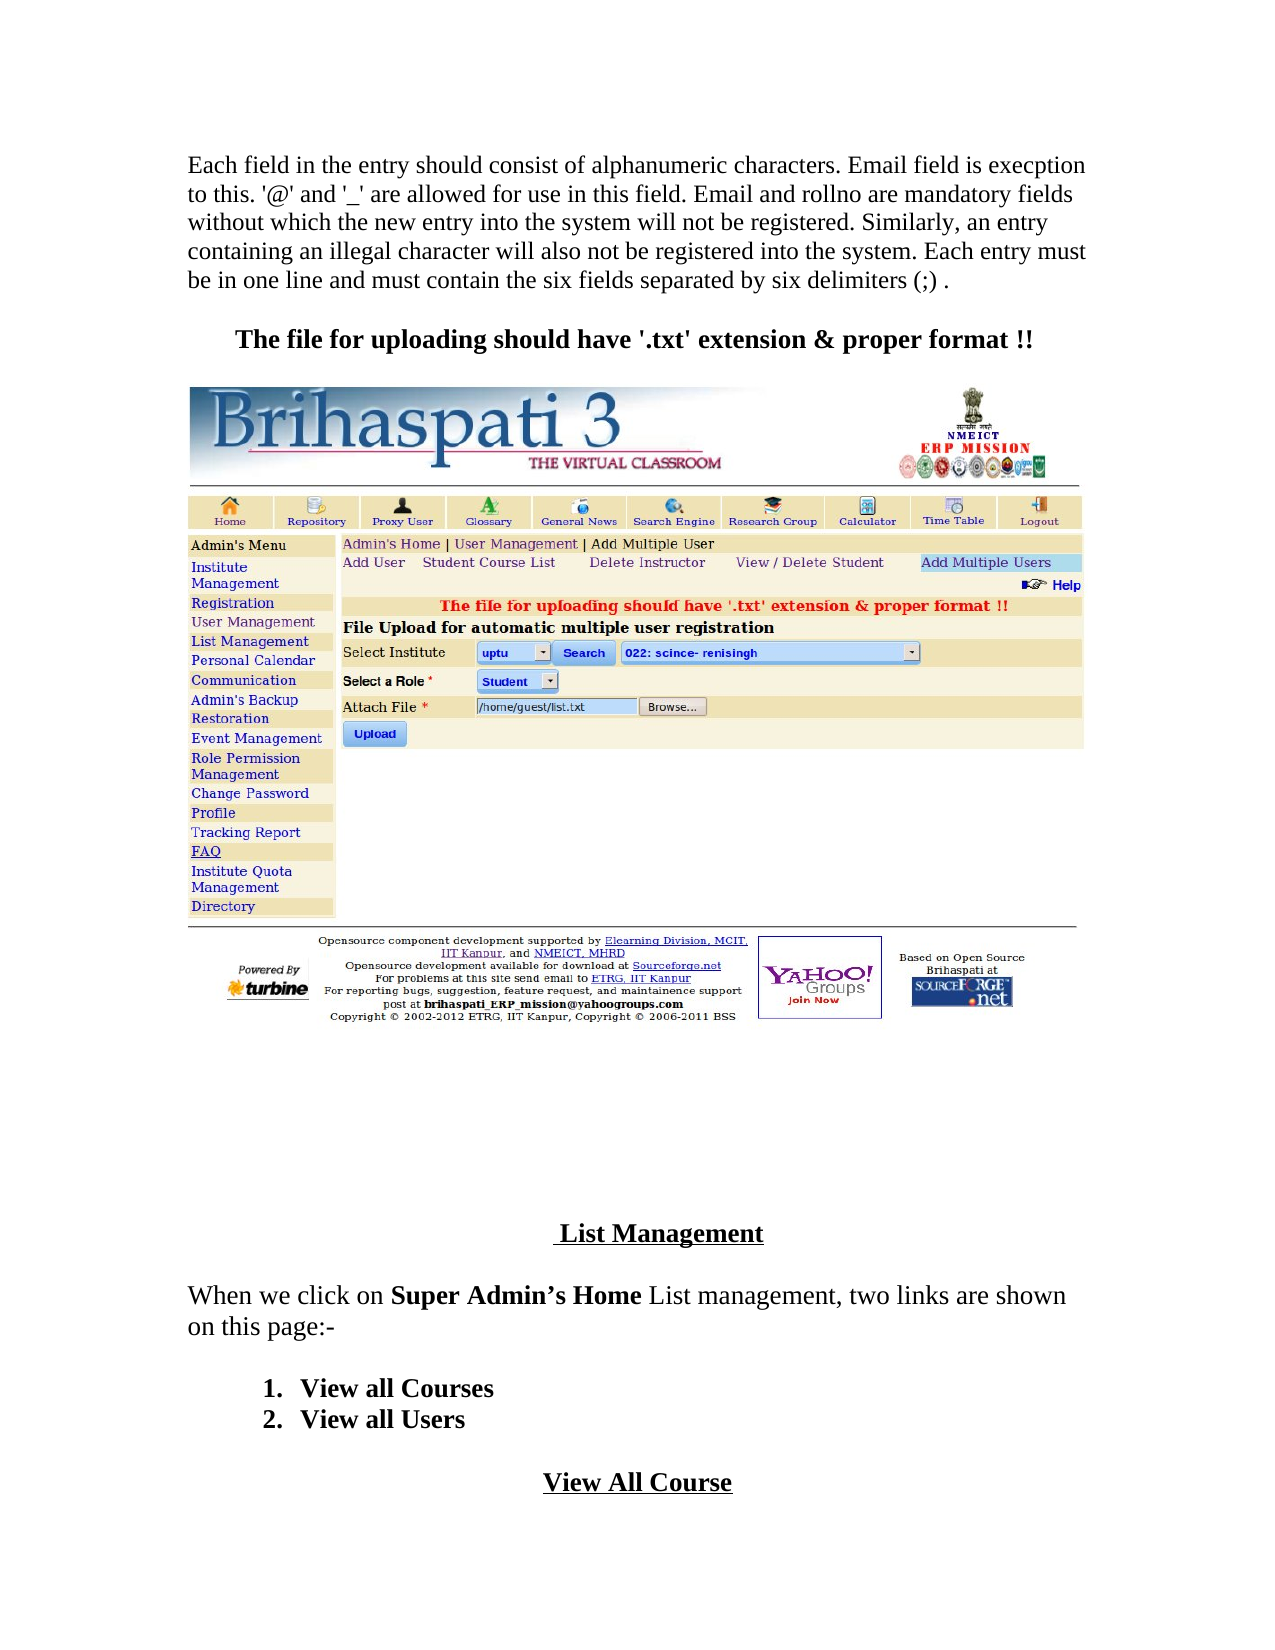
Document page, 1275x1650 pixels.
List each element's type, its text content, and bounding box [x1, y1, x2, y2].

text List Management [187, 1217, 1087, 1248]
list View all Users [262, 1403, 1087, 1435]
text The file for uploading should have '.txt' extension & proper format !! [187, 323, 1087, 354]
text View All Course [187, 1466, 1087, 1497]
text When we click on Super Admin’s Home List management, two links are shown on this page:- [187, 1279, 1087, 1341]
picture [187, 383, 1088, 1036]
list View all Courses [262, 1372, 1087, 1403]
text Each field in the entry should consist of alphanumeric characters. Email field is execption to this. '@' and '_' are allowed for use in this field. Email and rollno are mandatory fields without which the new entry into the system will not be registered. Similarly, an entry containing an illegal character will also not be registered into the system. Each entry must be in one line and must contain the six fields separated by six delimiters (;) . [187, 150, 1087, 294]
